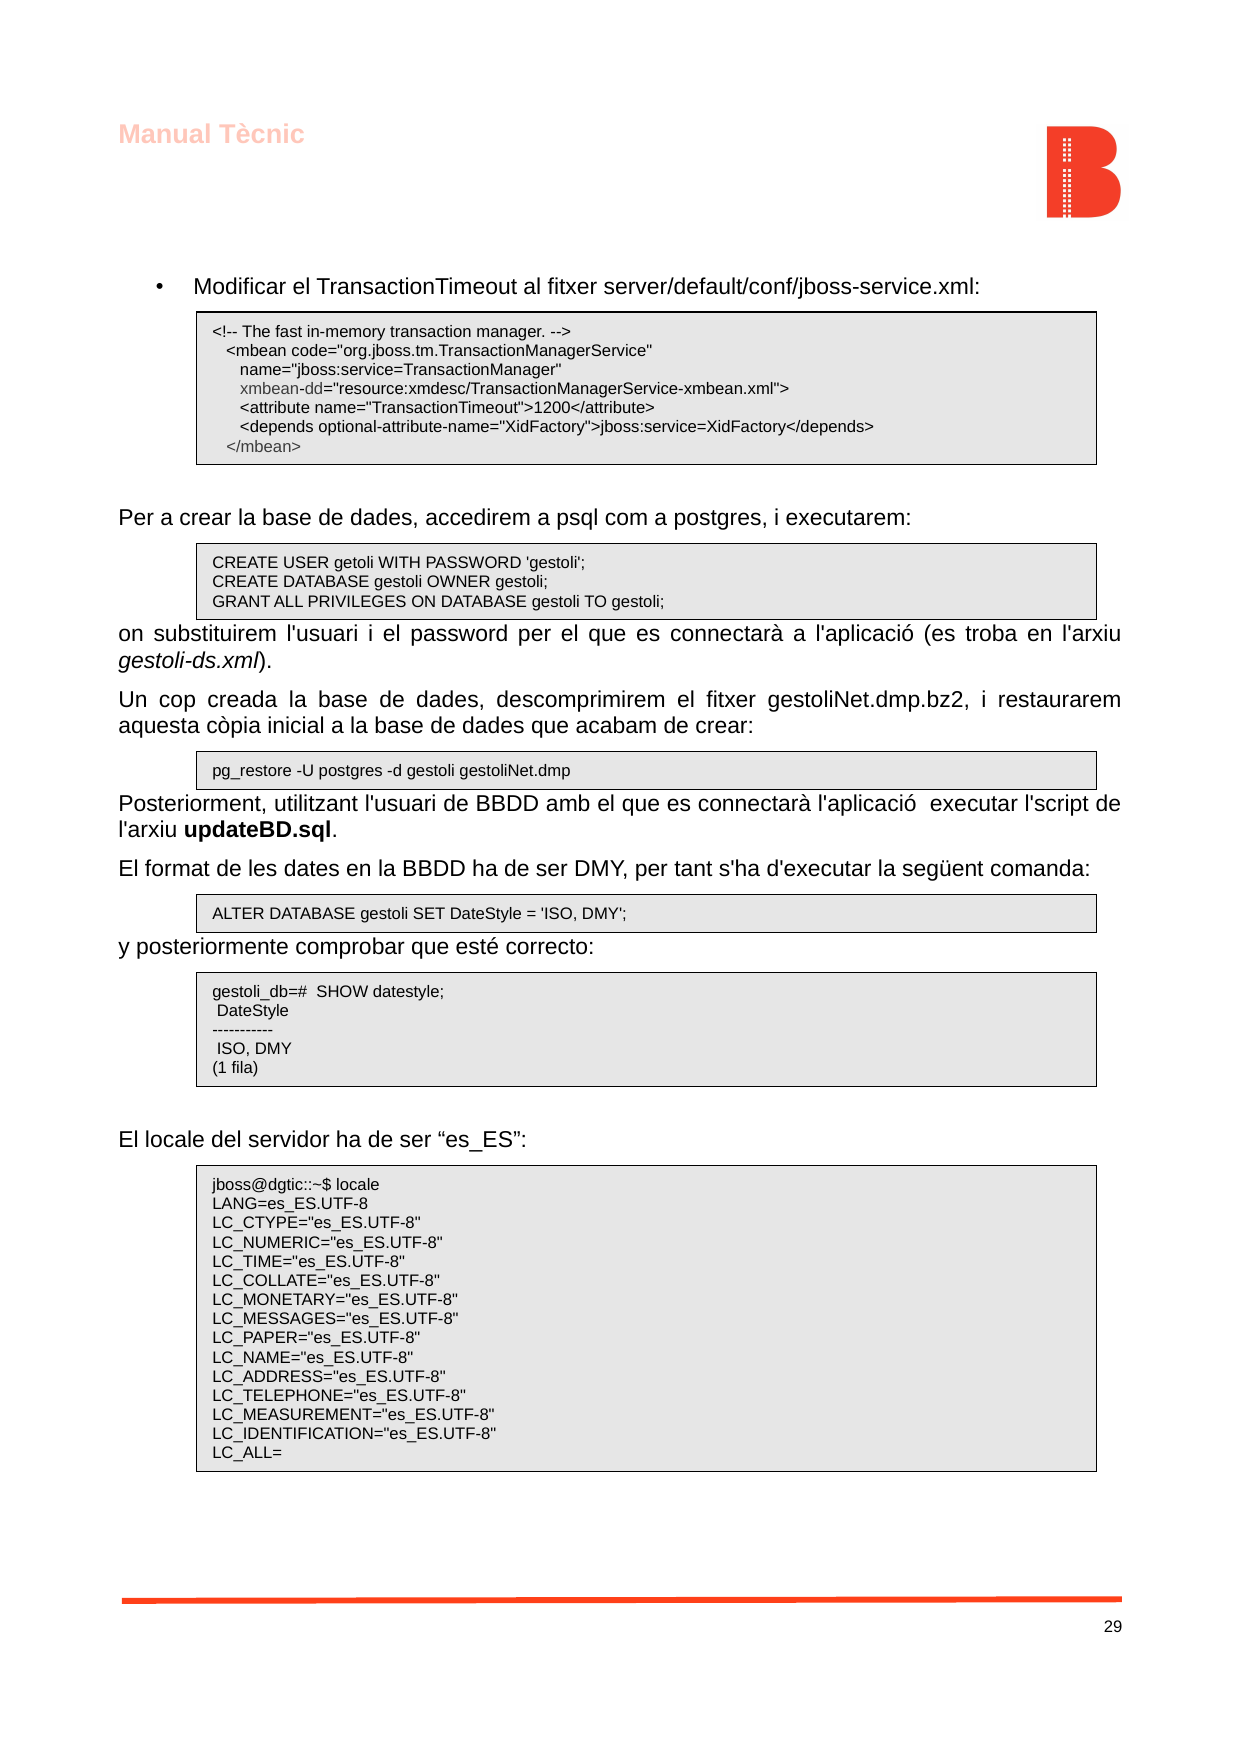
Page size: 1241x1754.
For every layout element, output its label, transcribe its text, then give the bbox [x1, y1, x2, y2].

text pg_restore -U postgres -d gestoli gestoliNet.dmp [197, 752, 1096, 789]
text Posteriorment, utilitzant l'usuari de BBDD amb el que es connectarà l'aplicació executar l'script de l'arxiu updateBD.sql. [118, 790, 1122, 842]
text LC_NAME="es_ES.UTF-8" [197, 1337, 1096, 1357]
text ISO, DMY [197, 1029, 1096, 1048]
text DateStyle [197, 991, 1096, 1010]
text ----------- [197, 1010, 1096, 1029]
text LC_IDENTIFICATION="es_ES.UTF-8" [197, 1414, 1096, 1433]
text LC_MEASUREMENT="es_ES.UTF-8" [197, 1395, 1096, 1414]
text Un cop creada la base de dades, descomprimirem el fitxer gestoliNet.dmp.bz2, i restaurarem aquesta còpia inicial a la base de dades que acabam de crear: [118, 686, 1122, 738]
text y posteriormente comprobar que esté correcto: [118, 933, 1122, 959]
text Per a crear la base de dades, accedirem a psql com a postgres, i executarem: [118, 504, 1122, 531]
text LC_MESSAGES="es_ES.UTF-8" [197, 1299, 1096, 1318]
list Modificar el TransactionTimeout al fitxer server/default/conf/jboss-service.xml: [156, 273, 1122, 299]
list <attribute name="TransactionTimeout">1200</attribute> [197, 388, 1096, 407]
text El format de les dates en la BBDD ha de ser DMY, per tant s'ha d'executar la següent comanda: [118, 855, 1122, 881]
text jboss@dgtic::~$ locale [197, 1166, 1096, 1184]
text LC_MONETARY="es_ES.UTF-8" [197, 1280, 1096, 1299]
list <mbean code="org.jboss.tm.TransactionManagerService" [197, 331, 1096, 350]
text LC_NUMERIC="es_ES.UTF-8" [197, 1222, 1096, 1242]
list </mbean> [197, 426, 1096, 464]
text LC_ALL= [197, 1433, 1096, 1471]
text LC_ADDRESS="es_ES.UTF-8" [197, 1357, 1096, 1376]
text on substituirem l'usuari i el password per el que es connectarà a l'aplicació (es troba en l'arxiu gestoli-ds.xml). [118, 620, 1122, 673]
picture [1036, 124, 1130, 221]
text (1 fila) [197, 1048, 1096, 1086]
text LC_CTYPE="es_ES.UTF-8" [197, 1203, 1096, 1222]
text LC_TIME="es_ES.UTF-8" [197, 1242, 1096, 1261]
text LC_COLLATE="es_ES.UTF-8" [197, 1261, 1096, 1280]
list <!-- The fast in-memory transaction manager. --> [197, 313, 1096, 331]
text GRANT ALL PRIVILEGES ON DATABASE gestoli TO gestoli; [197, 581, 1096, 619]
text CREATE DATABASE gestoli OWNER gestoli; [197, 562, 1096, 581]
text LANG=es_ES.UTF-8 [197, 1184, 1096, 1203]
text LC_PAPER="es_ES.UTF-8" [197, 1318, 1096, 1337]
list name="jboss:service=TransactionManager" [197, 350, 1096, 369]
text CREATE USER getoli WITH PASSWORD 'gestoli'; [197, 544, 1096, 562]
list xmbean-dd="resource:xmdesc/TransactionManagerService-xmbean.xml"> [197, 369, 1096, 388]
text ALTER DATABASE gestoli SET DateStyle = 'ISO, DMY'; [197, 895, 1096, 932]
text gestoli_db=# SHOW datestyle; [197, 973, 1096, 991]
list <depends optional-attribute-name="XidFactory">jboss:service=XidFactory</depends> [197, 407, 1096, 426]
text El locale del servidor ha de ser “es_ES”: [118, 1126, 1122, 1152]
text LC_TELEPHONE="es_ES.UTF-8" [197, 1376, 1096, 1395]
